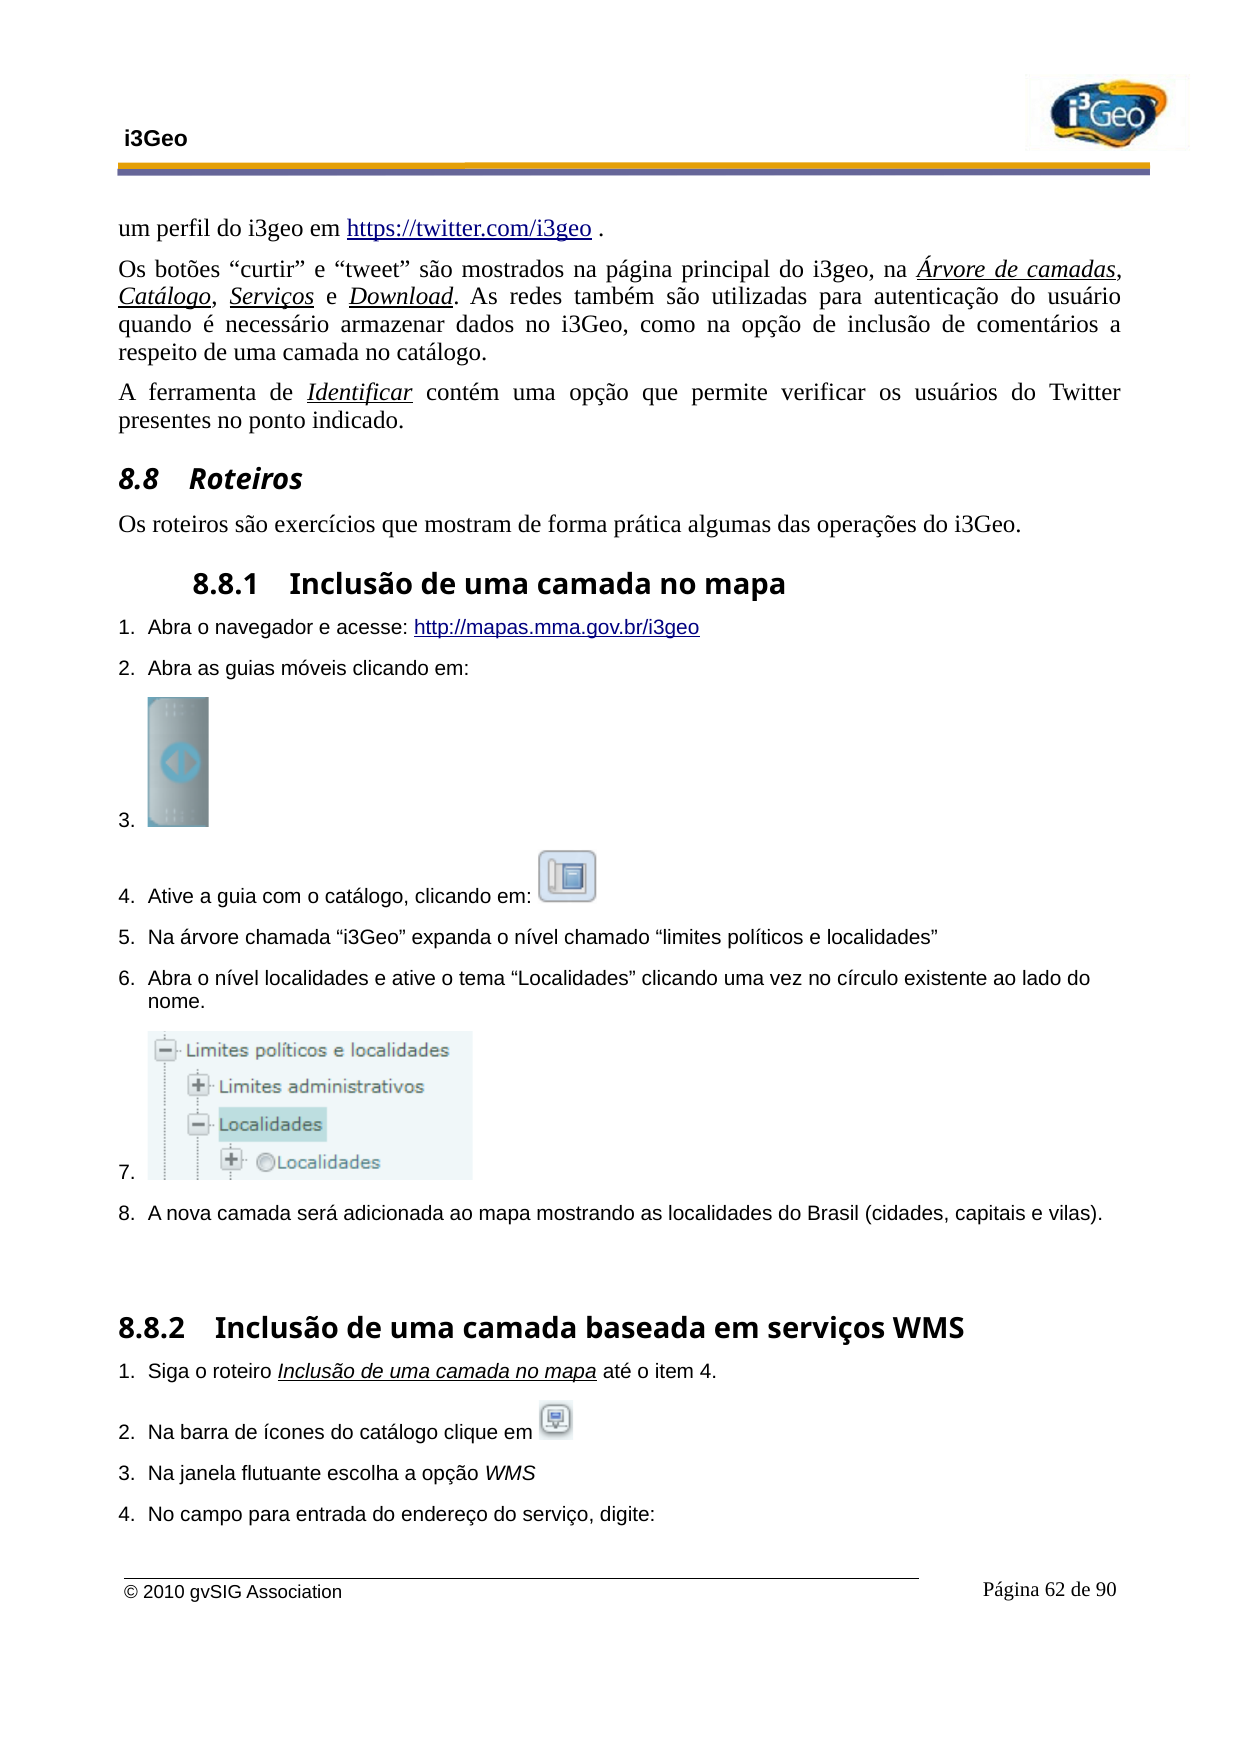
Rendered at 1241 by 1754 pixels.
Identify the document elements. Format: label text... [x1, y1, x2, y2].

text Os roteiros são exercícios que mostram de forma prática algumas das operações do i3Geo. [118, 511, 1122, 538]
subtitle Inclusão de uma camada no mapa [163, 563, 1122, 603]
subtitle Roteiros [118, 458, 1122, 498]
list Abra o nível localidades e ative o tema “Localidades” clicando uma vez no círculo existente ao lado do nome. [118, 967, 1122, 1013]
picture [537, 849, 598, 904]
text um perfil do i3geo em https://twitter.com/i3geo . [118, 214, 1122, 242]
list Na árvore chamada “i3Geo” expanda o nível chamado “limites políticos e localidades” [118, 926, 1122, 949]
text Os botões “curtir” e “tweet” são mostrados na página principal do i3geo, na Árvore de camadas, Catálogo, Serviços e Download. As redes também são utilizadas para autenticação do usuário quando é necessário armazenar dados no i3Geo, como na opção de inclusão de comentários a respeito de uma camada no catálogo. [118, 255, 1122, 366]
picture [147, 697, 209, 827]
subtitle Inclusão de uma camada baseada em serviços WMS [118, 1307, 1122, 1347]
list Abra as guias móveis clicando em: [118, 656, 1122, 680]
list Abra o navegador e acesse: http://mapas.mma.gov.br/i3geo [118, 616, 1122, 639]
picture [1025, 74, 1191, 151]
list No campo para entrada do endereço do serviço, digite: [118, 1503, 1122, 1526]
picture [538, 1400, 574, 1440]
list Na janela flutuante escolha a opção WMS [118, 1462, 1122, 1485]
list Na barra de ícones do catálogo clique em [118, 1401, 1122, 1444]
picture [147, 1031, 473, 1180]
text A ferramenta de Identificar contém uma opção que permite verificar os usuários do Twitter presentes no ponto indicado. [118, 378, 1122, 433]
list Siga o roteiro Inclusão de uma camada no mapa até o item 4. [118, 1359, 1122, 1383]
list A nova camada será adicionada ao mapa mostrando as localidades do Brasil (cidades, capitais e vilas). [118, 1202, 1122, 1225]
list Ative a guia com o catálogo, clicando em: [118, 849, 1122, 908]
